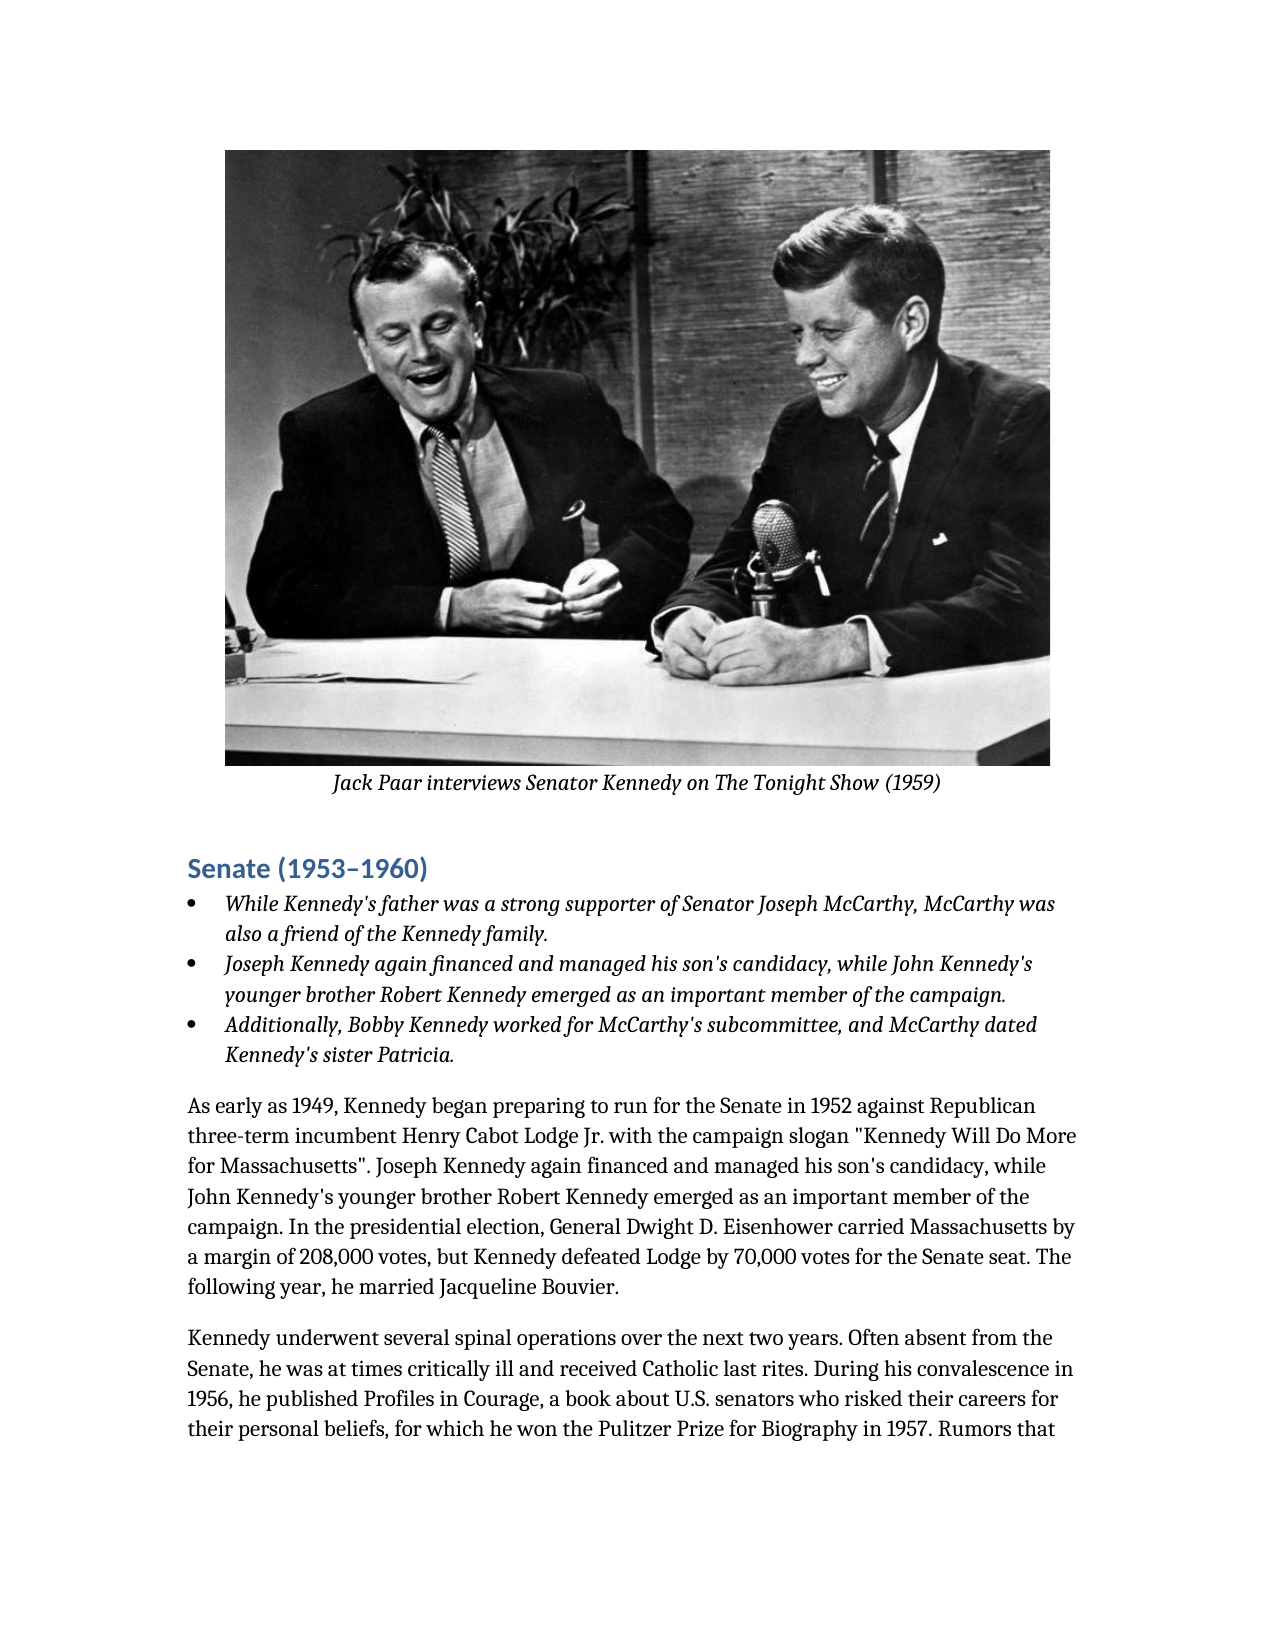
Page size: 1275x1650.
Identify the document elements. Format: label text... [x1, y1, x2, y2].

text As early as 1949, Kennedy began preparing to run for the Senate in 1952 against Republican three-term incumbent Henry Cabot Lodge Jr. with the campaign slogan "Kennedy Will Do More for Massachusetts". Joseph Kennedy again financed and managed his son's candidacy, while John Kennedy's younger brother Robert Kennedy emerged as an important member of the campaign. In the presidential election, General Dwight D. Eisenhower carried Massachusetts by a margin of 208,000 votes, but Kennedy defeated Lodge by 70,000 votes for the Senate seat. The following year, he married Jacqueline Bouvier. [187, 1093, 1087, 1300]
text Jack Paar interviews Senator Kennedy on The Tonight Show (1959) [187, 150, 1087, 796]
list Joseph Kennedy again financed and managed his son's candidacy, while John Kennedy's younger brother Robert Kennedy emerged as an important member of the campaign. [187, 951, 1087, 1008]
text Kennedy underwent several spinal operations over the next two years. Often absent from the Senate, he was at times critically ill and received Catholic last rites. During his convalescence in 1956, he published Profiles in Courage, a book about U.S. senators who risked their careers for their personal beliefs, for which he won the Pulitzer Prize for Biography in 1957. Rumors that [187, 1325, 1087, 1442]
subtitle Senate (1953–1960) [187, 850, 1087, 885]
list Additionally, Bobby Kennedy worked for McCarthy's subcommittee, and McCarthy dated Kennedy's sister Patricia. [187, 1012, 1087, 1068]
list While Kennedy's father was a strong supporter of Senator Joseph McCarthy, McCarthy was also a friend of the Kennedy family. [187, 891, 1087, 947]
picture [225, 150, 1050, 766]
